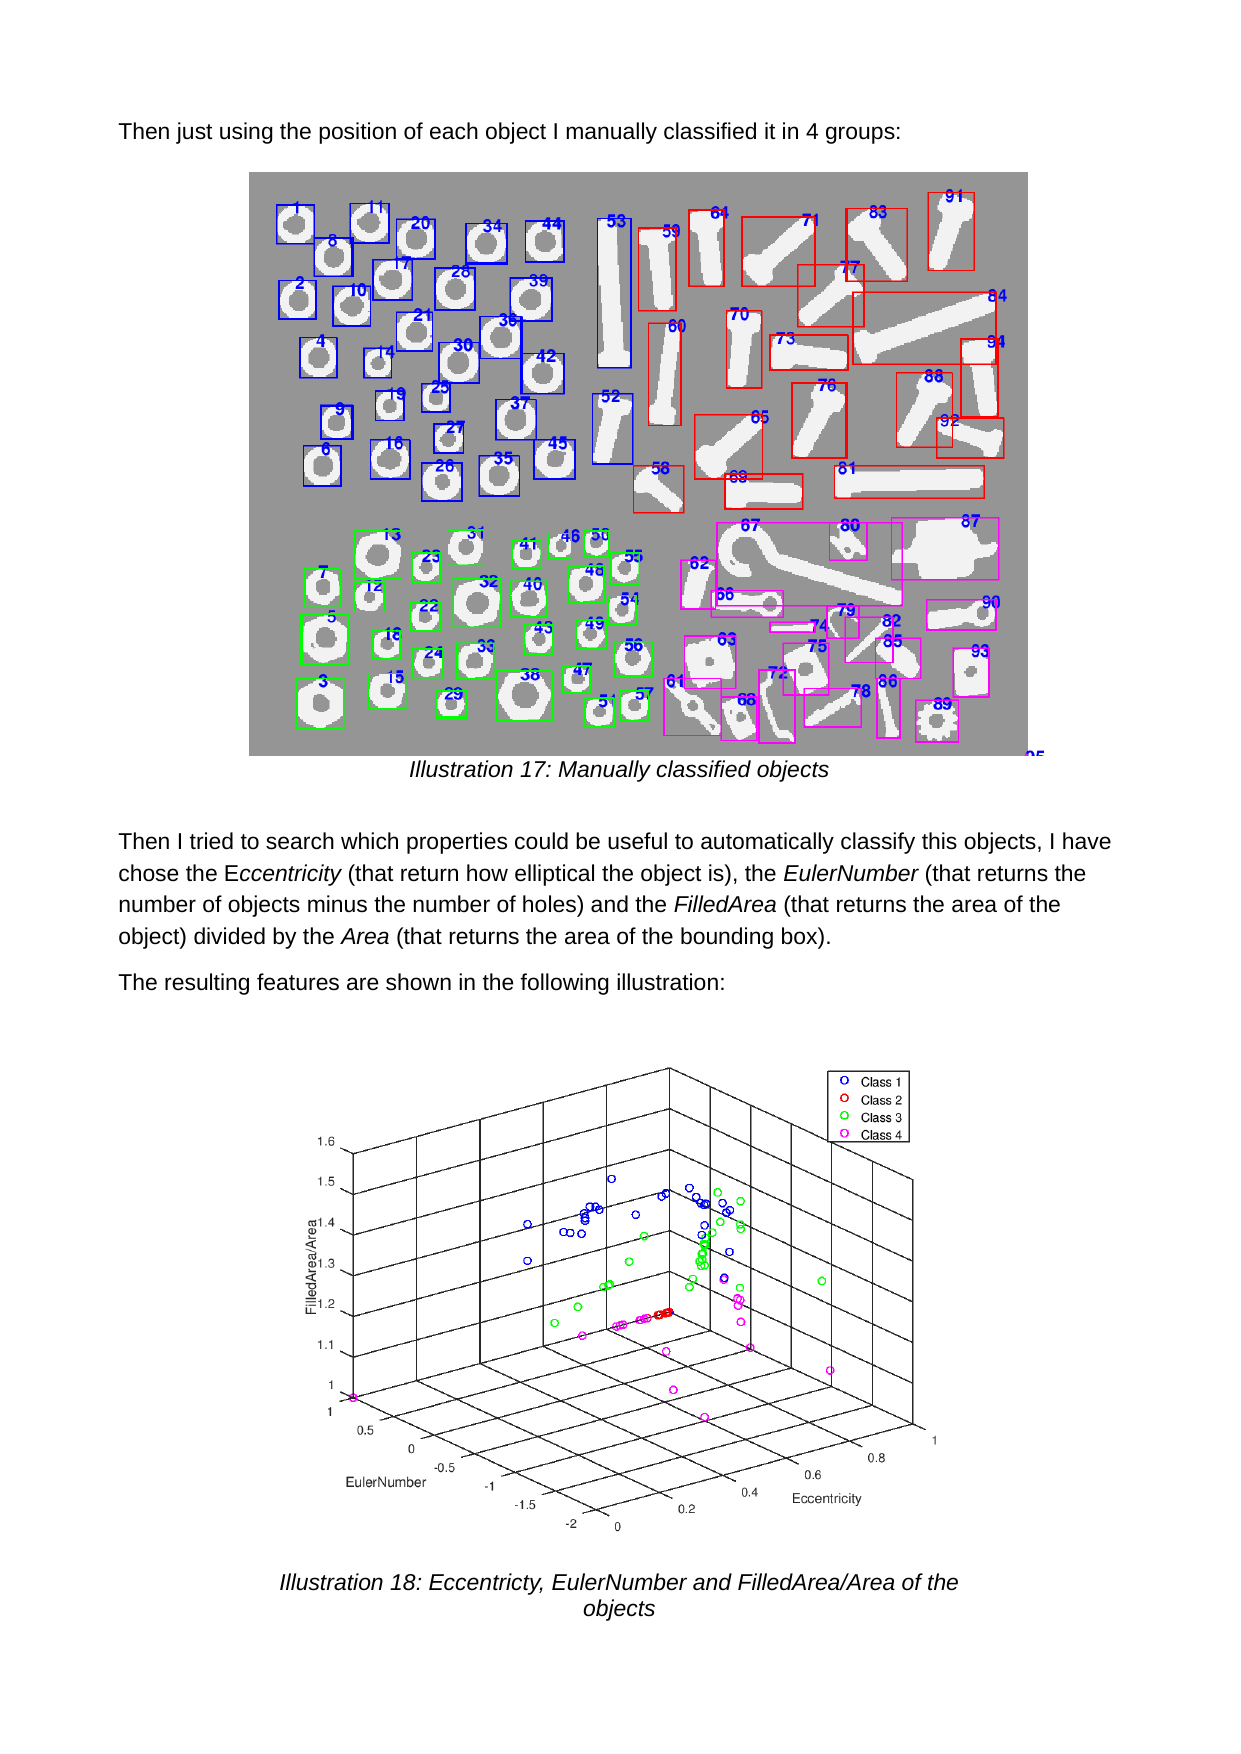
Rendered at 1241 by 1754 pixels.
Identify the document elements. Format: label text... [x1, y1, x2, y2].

text The resulting features are shown in the following illustration: [118, 969, 1122, 995]
text Illustration 18: Eccentricty, EulerNumber and FilledArea/Area of the objects [259, 1569, 981, 1621]
text Then just using the position of each object I manually classified it in 4 groups: [118, 118, 1122, 172]
picture [259, 1027, 981, 1569]
text Illustration 17: Manually classified objects [118, 756, 1122, 782]
picture [118, 172, 1123, 756]
text Then I tried to search which properties could be useful to automatically classify this objects, I have chose the Eccentricity (that return how elliptical the object is), the EulerNumber (that returns the number of objects minus the number of holes) and the FilledArea (that returns the area of the object) divided by the Area (that returns the area of the bounding box). [118, 828, 1122, 949]
text [118, 782, 1122, 808]
